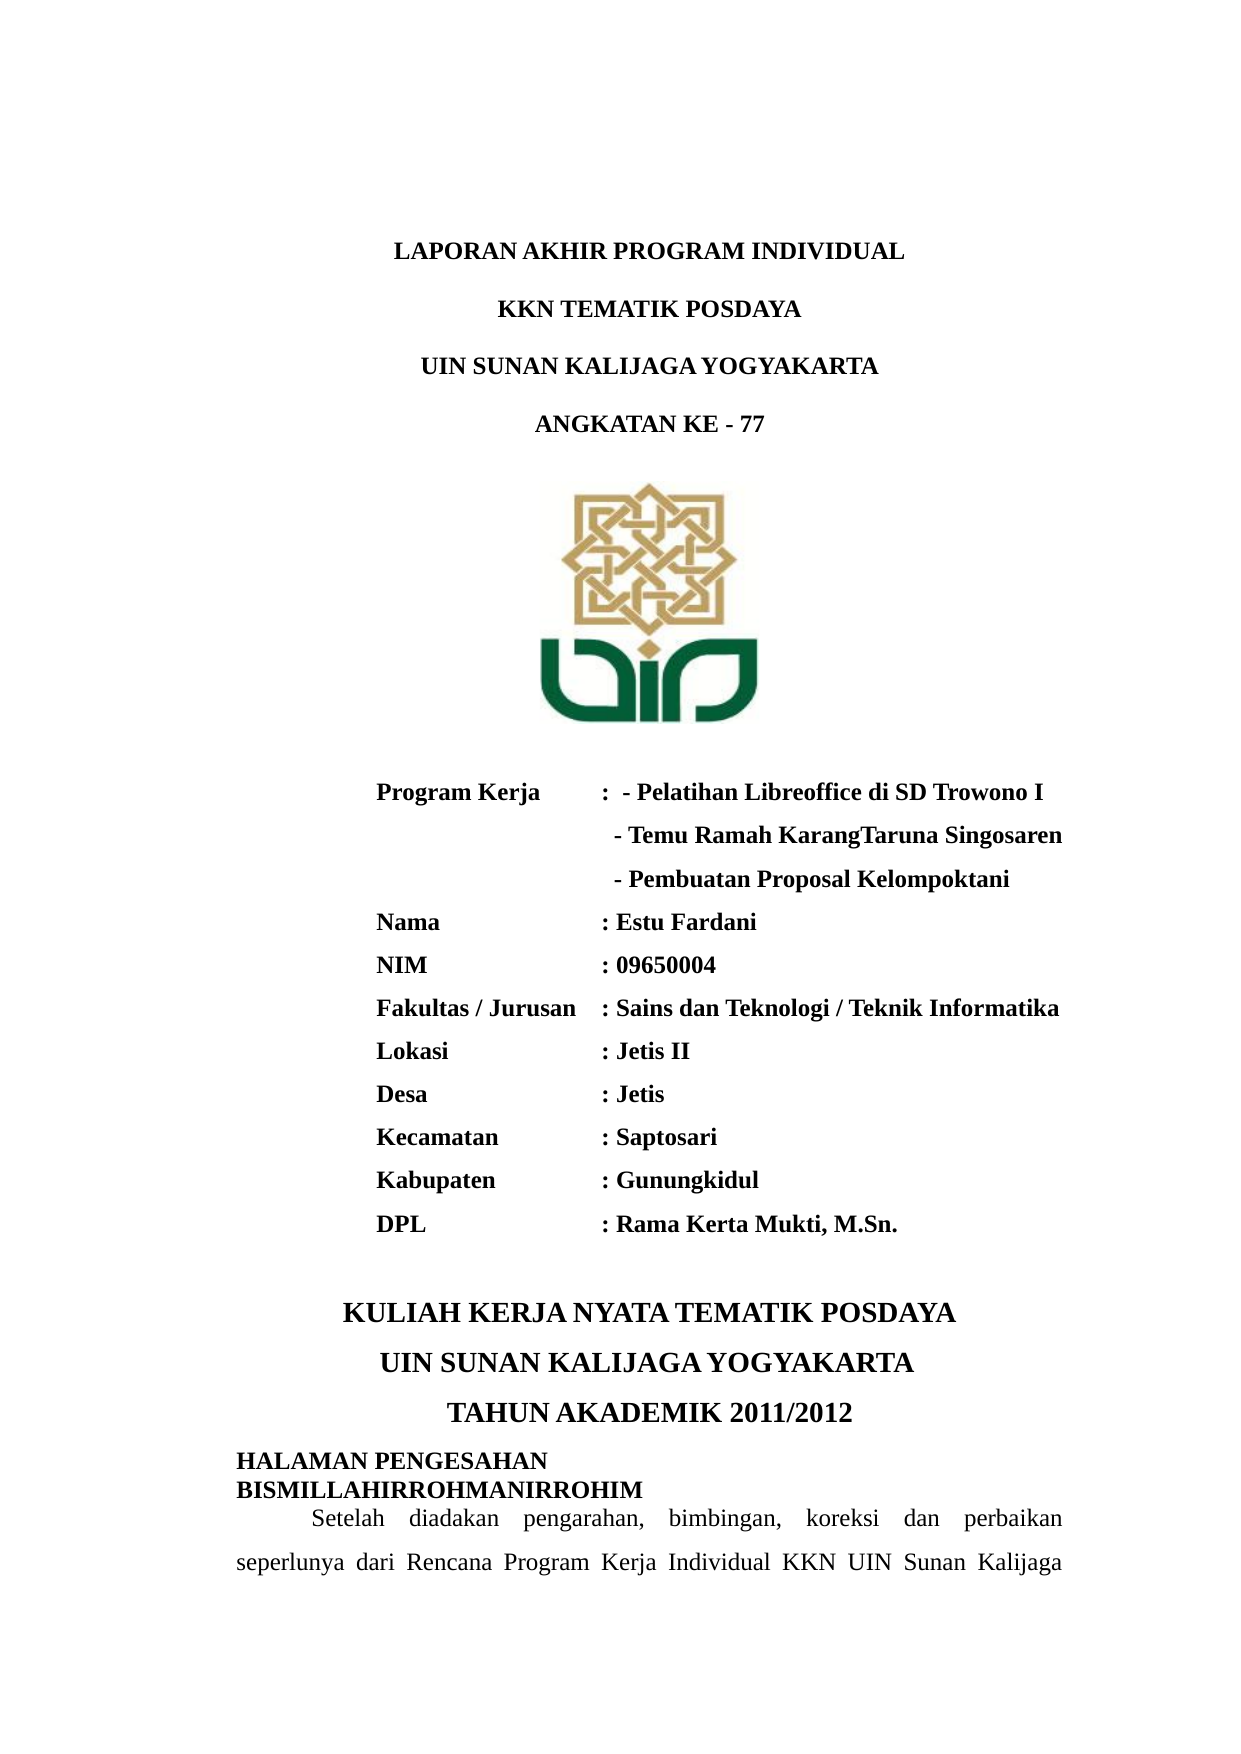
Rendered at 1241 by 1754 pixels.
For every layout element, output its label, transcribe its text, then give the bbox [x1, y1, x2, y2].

text LAPORAN AKHIR PROGRAM INDIVIDUAL KKN TEMATIK POSDAYA UIN SUNAN KALIJAGA YOGYAKARTA ANGKATAN KE - 77 [236, 236, 1063, 437]
text Kabupaten : Gunungkidul [376, 1166, 1063, 1194]
text Lokasi : Jetis II [376, 1036, 1063, 1065]
picture [539, 481, 760, 724]
text Setelah diadakan pengarahan, bimbingan, koreksi dan perbaikan seperlunya dari Rencana Program Kerja Individual KKN UIN Sunan Kalijaga [236, 1503, 1063, 1575]
text HALAMAN PENGESAHAN BISMILLAHIRROHMANIRROHIM [236, 1446, 1063, 1503]
text KULIAH KERJA NYATA TEMATIK POSDAYA UIN SUNAN KALIJAGA YOGYAKARTA [236, 1295, 1063, 1379]
text NIM : 09650004 [376, 950, 1063, 979]
text Kecamatan : Saptosari [376, 1122, 1063, 1151]
text TAHUN AKADEMIK 2011/2012 [236, 1396, 1063, 1429]
text Nama : Estu Fardani [376, 907, 1063, 936]
text Fakultas / Jurusan : Sains dan Teknologi / Teknik Informatika [376, 993, 1063, 1022]
text Desa : Jetis [376, 1079, 1063, 1108]
text - Pembuatan Proposal Kelompoktani [376, 864, 1063, 892]
text DPL : Rama Kerta Mukti, M.Sn. [376, 1209, 1063, 1237]
text - Temu Ramah KarangTaruna Singosaren [376, 821, 1063, 849]
text Program Kerja : - Pelatihan Libreoffice di SD Trowono I [376, 777, 1063, 806]
